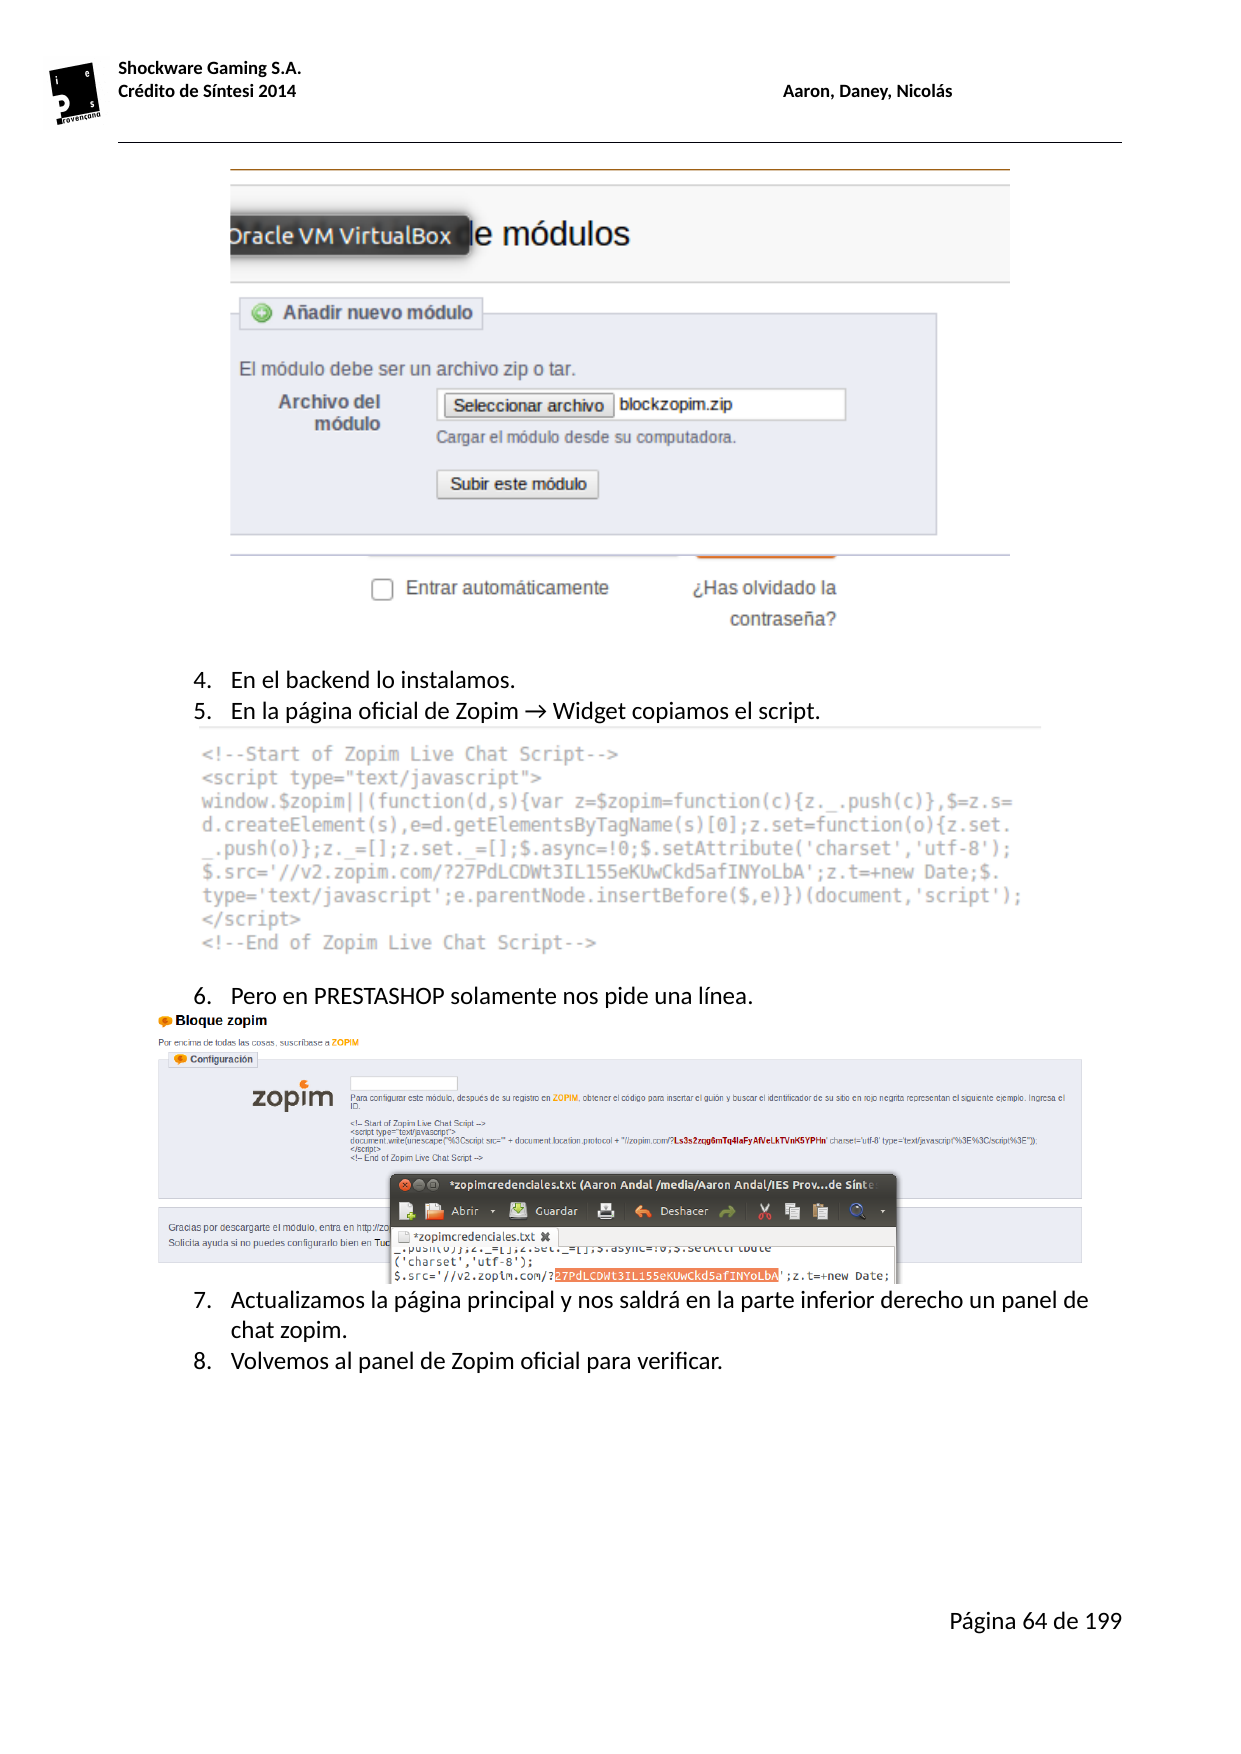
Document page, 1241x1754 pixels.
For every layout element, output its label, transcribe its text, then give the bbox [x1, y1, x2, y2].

list En el backend lo instalamos. [193, 169, 1122, 695]
picture [43, 56, 110, 130]
picture [199, 725, 1042, 981]
list Pero en PRESTASHOP solamente nos pide una línea. [193, 726, 1122, 1011]
picture [155, 1011, 1085, 1284]
list Volvemos al panel de Zopim oficial para verificar. [193, 1345, 1122, 1376]
list Actualizamos la página principal y nos saldrá en la parte inferior derecho un panel de chat zopim. [193, 1011, 1122, 1345]
picture [230, 169, 1010, 665]
list En la página oficial de Zopim → Widget copiamos el script. [193, 695, 1122, 726]
